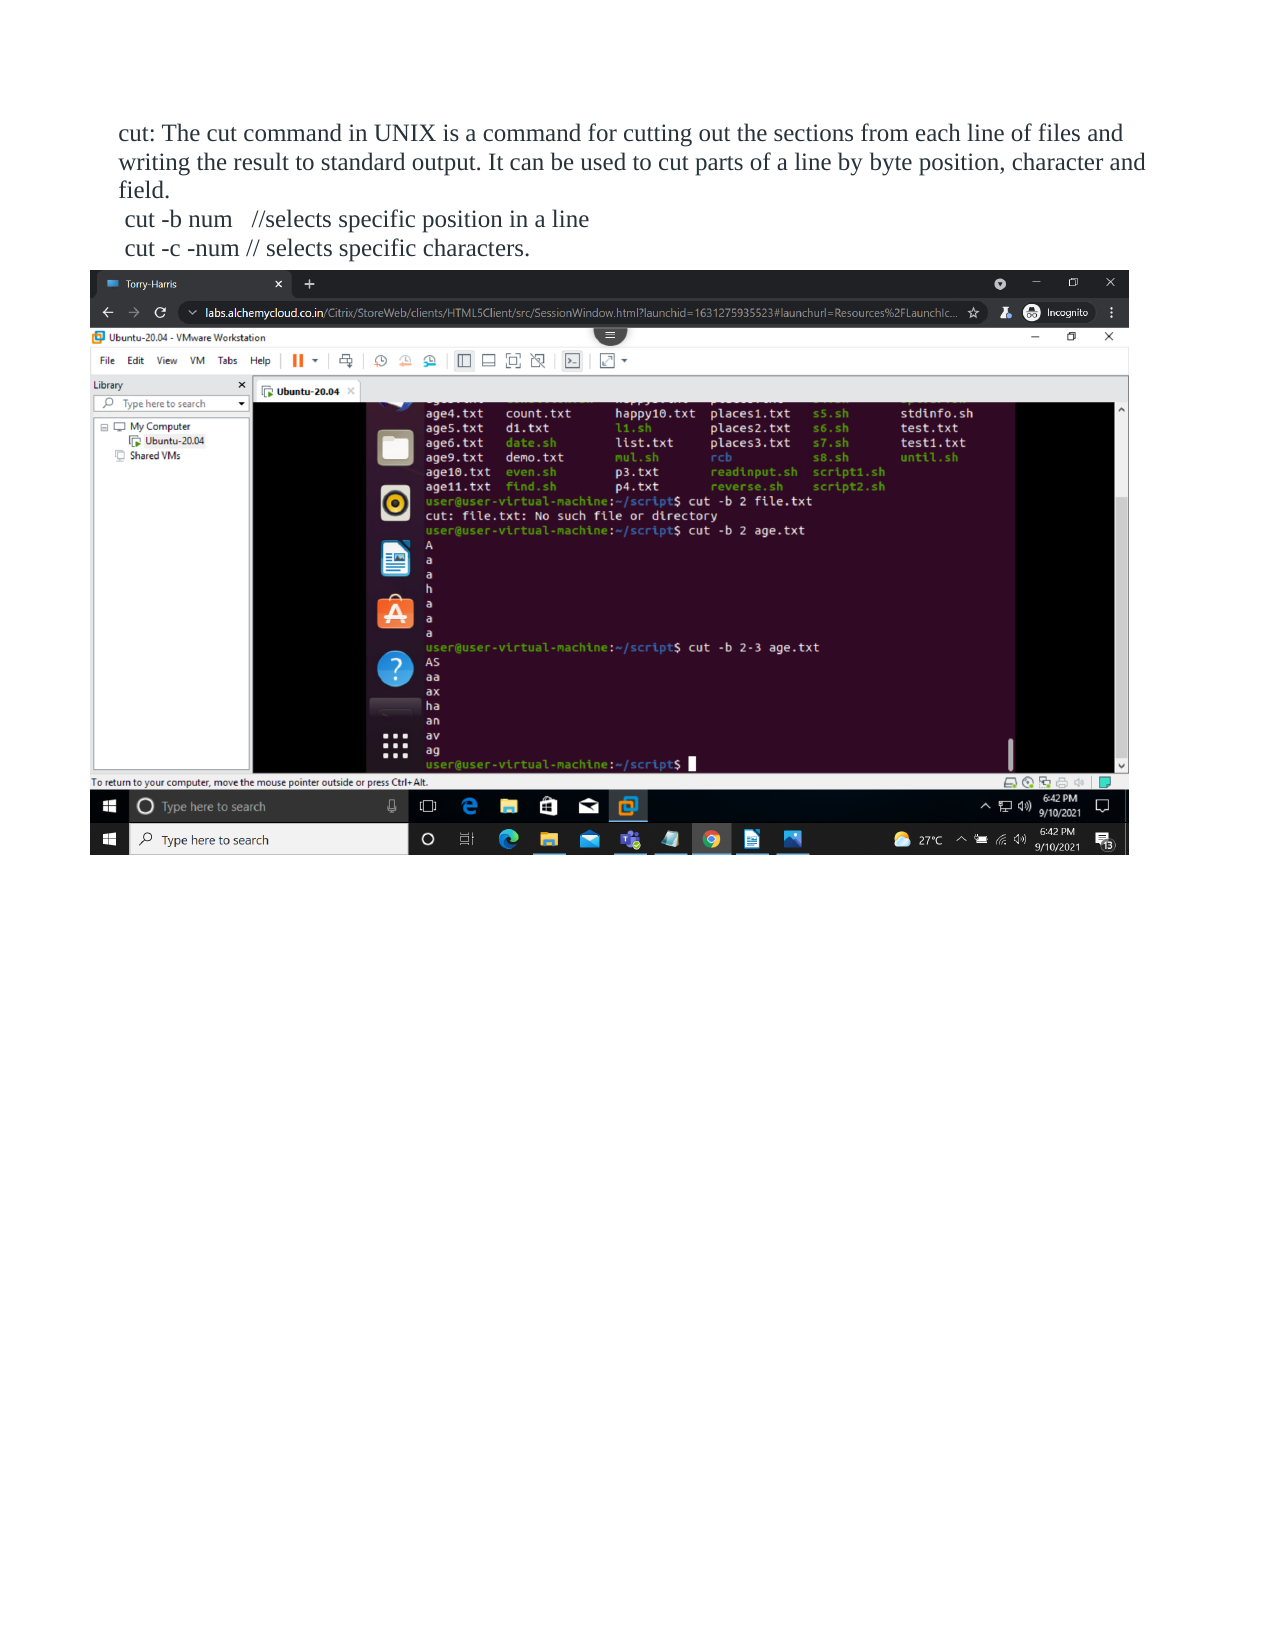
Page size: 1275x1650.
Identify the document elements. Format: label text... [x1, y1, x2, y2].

text cut -c -num // selects specific characters. [118, 233, 1157, 262]
text cut -b num //selects specific position in a line [118, 204, 1157, 233]
text cut: The cut command in UNIX is a command for cutting out the sections from each line of files and writing the result to standard output. It can be used to cut parts of a line by byte position, character and field. [118, 118, 1157, 204]
picture [90, 270, 1129, 855]
